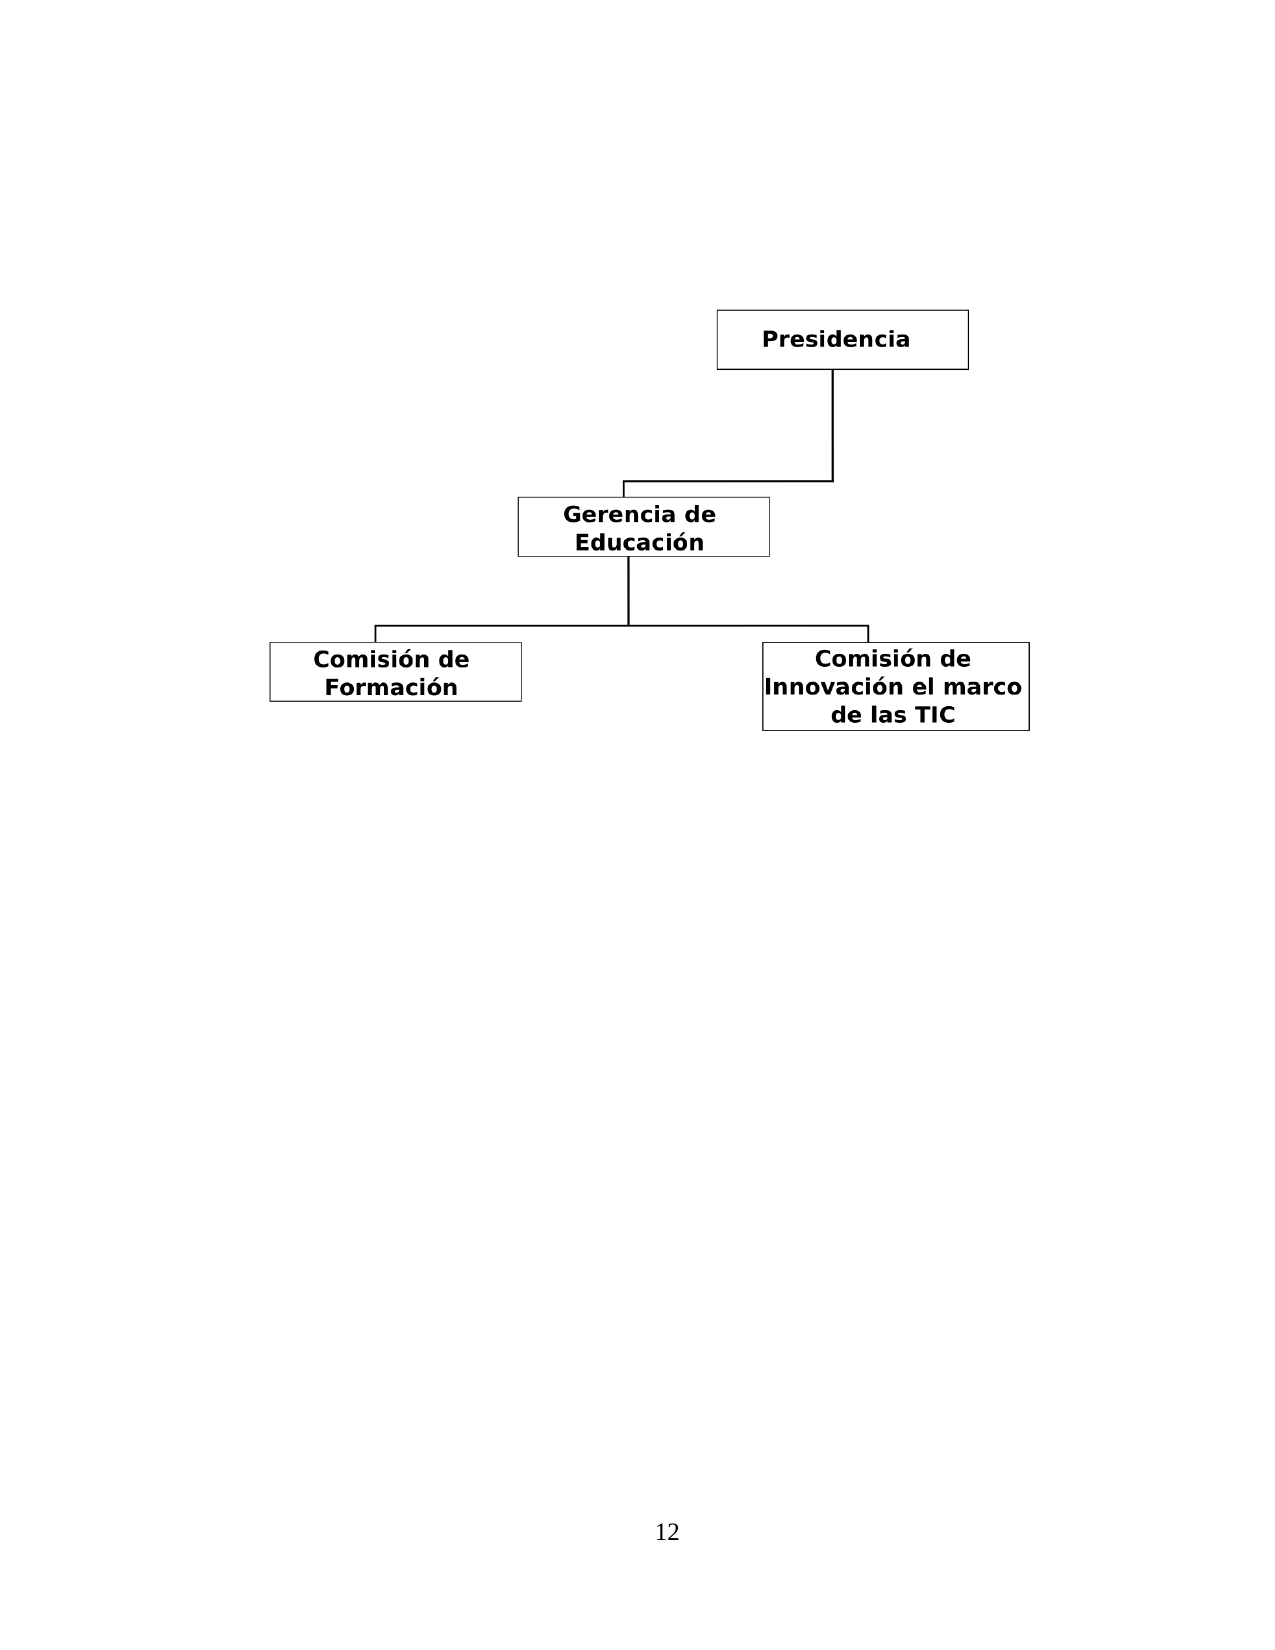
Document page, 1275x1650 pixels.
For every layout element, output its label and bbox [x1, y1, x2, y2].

picture [252, 280, 1074, 772]
